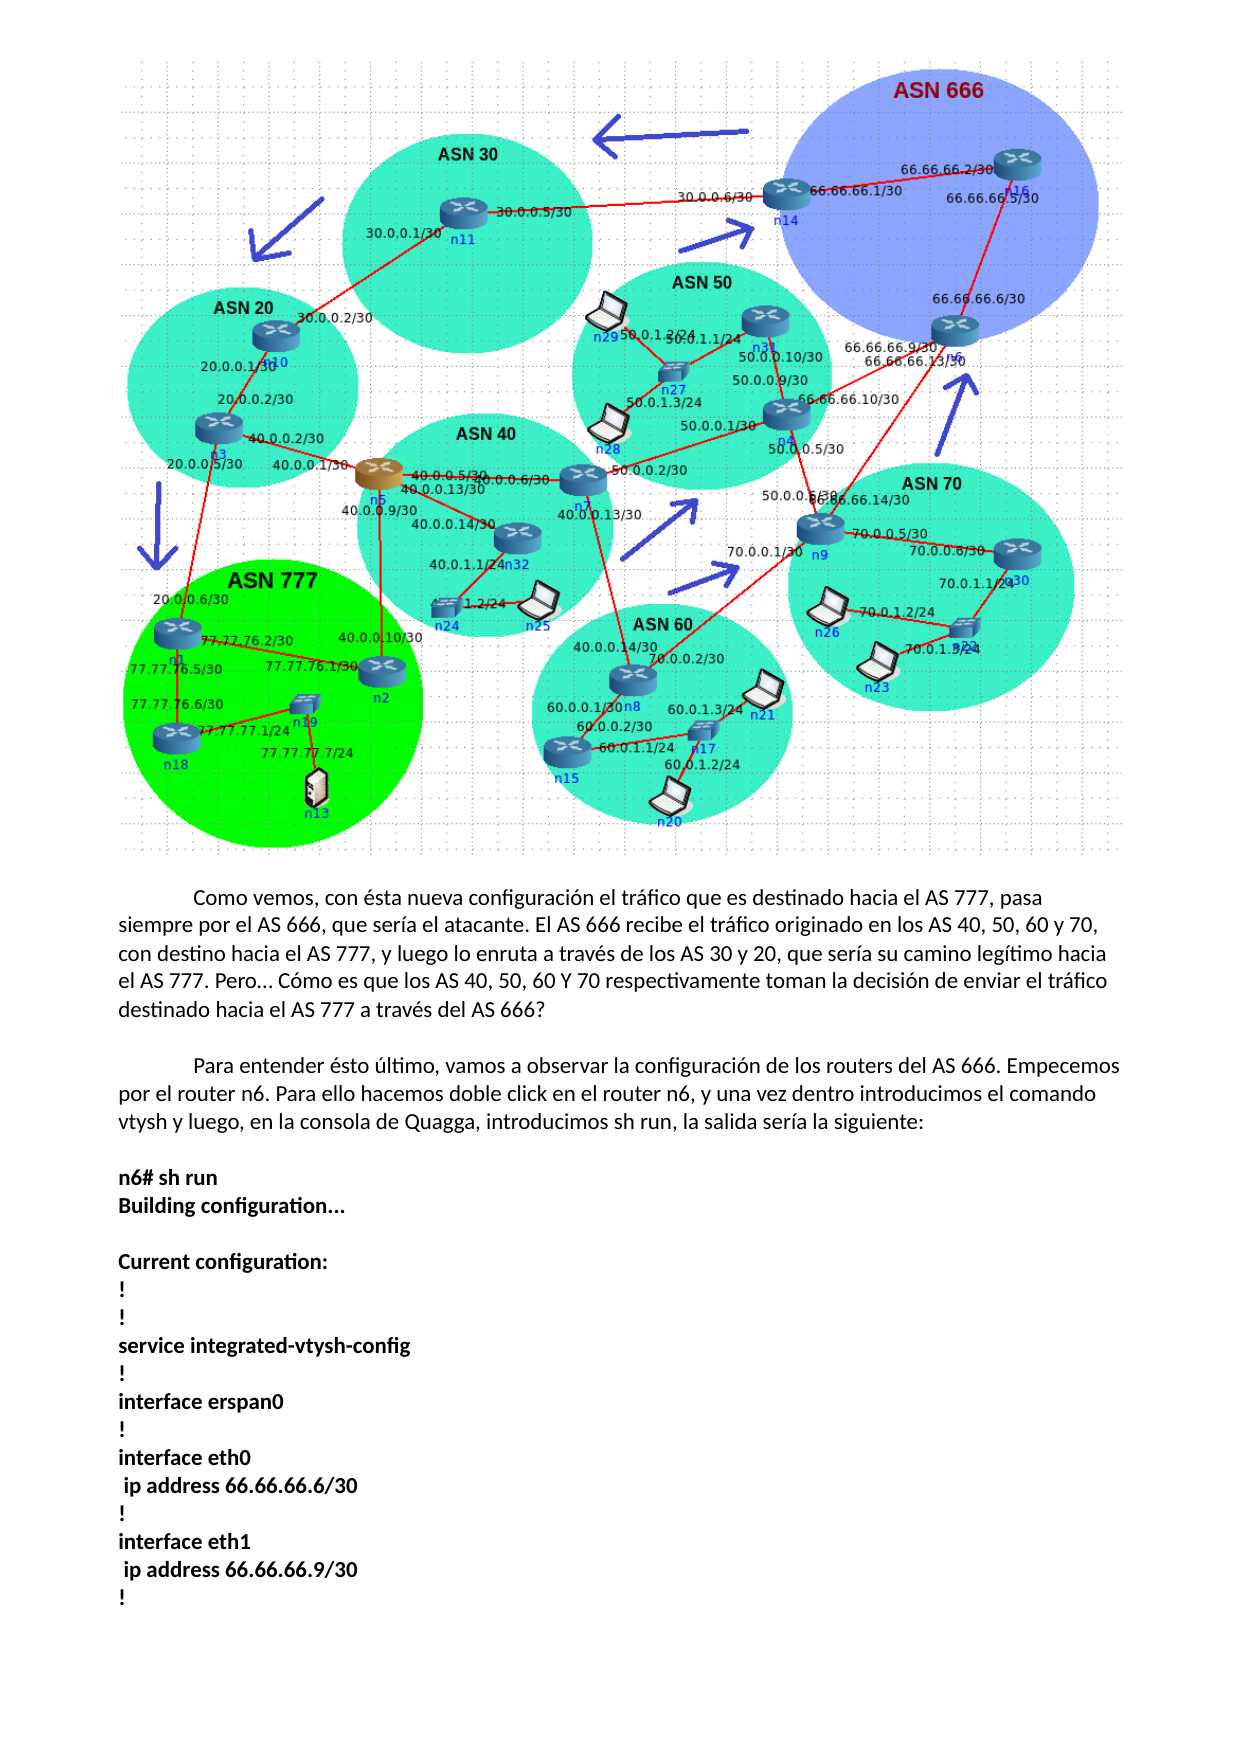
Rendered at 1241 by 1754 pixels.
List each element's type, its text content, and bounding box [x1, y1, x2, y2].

text ip address 66.66.66.9/30 [118, 1555, 1122, 1583]
text Para entender ésto último, vamos a observar la configuración de los routers del AS 666. Empecemos por el router n6. Para ello hacemos doble click en el router n6, y una vez dentro introducimos el comando vtysh y luego, en la consola de Quagga, introducimos sh run, la salida sería la siguiente: [118, 1051, 1122, 1135]
text ! [118, 1499, 1122, 1527]
text ip address 66.66.66.6/30 [118, 1471, 1122, 1499]
text ! [118, 1359, 1122, 1387]
text service integrated-vtysh-config [118, 1331, 1122, 1359]
text ! [118, 1415, 1122, 1443]
text Building configuration... [118, 1191, 1122, 1219]
text ! [118, 1303, 1122, 1331]
text n6# sh run [118, 1163, 1122, 1191]
text ! [118, 1275, 1122, 1303]
text Como vemos, con ésta nueva configuración el tráfico que es destinado hacia el AS 777, pasa siempre por el AS 666, que sería el atacante. El AS 666 recibe el tráfico originado en los AS 40, 50, 60 y 70, con destino hacia el AS 777, y luego lo enruta a través de los AS 30 y 20, que sería su camino legítimo hacia el AS 777. Pero… Cómo es que los AS 40, 50, 60 Y 70 respectivamente toman la decisión de enviar el tráfico destinado hacia el AS 777 a través del AS 666? [118, 883, 1122, 1023]
text Current configuration: [118, 1247, 1122, 1275]
text ! [118, 1583, 1122, 1611]
text interface erspan0 [118, 1387, 1122, 1415]
picture [118, 62, 1123, 855]
text interface eth1 [118, 1527, 1122, 1555]
text interface eth0 [118, 1443, 1122, 1471]
